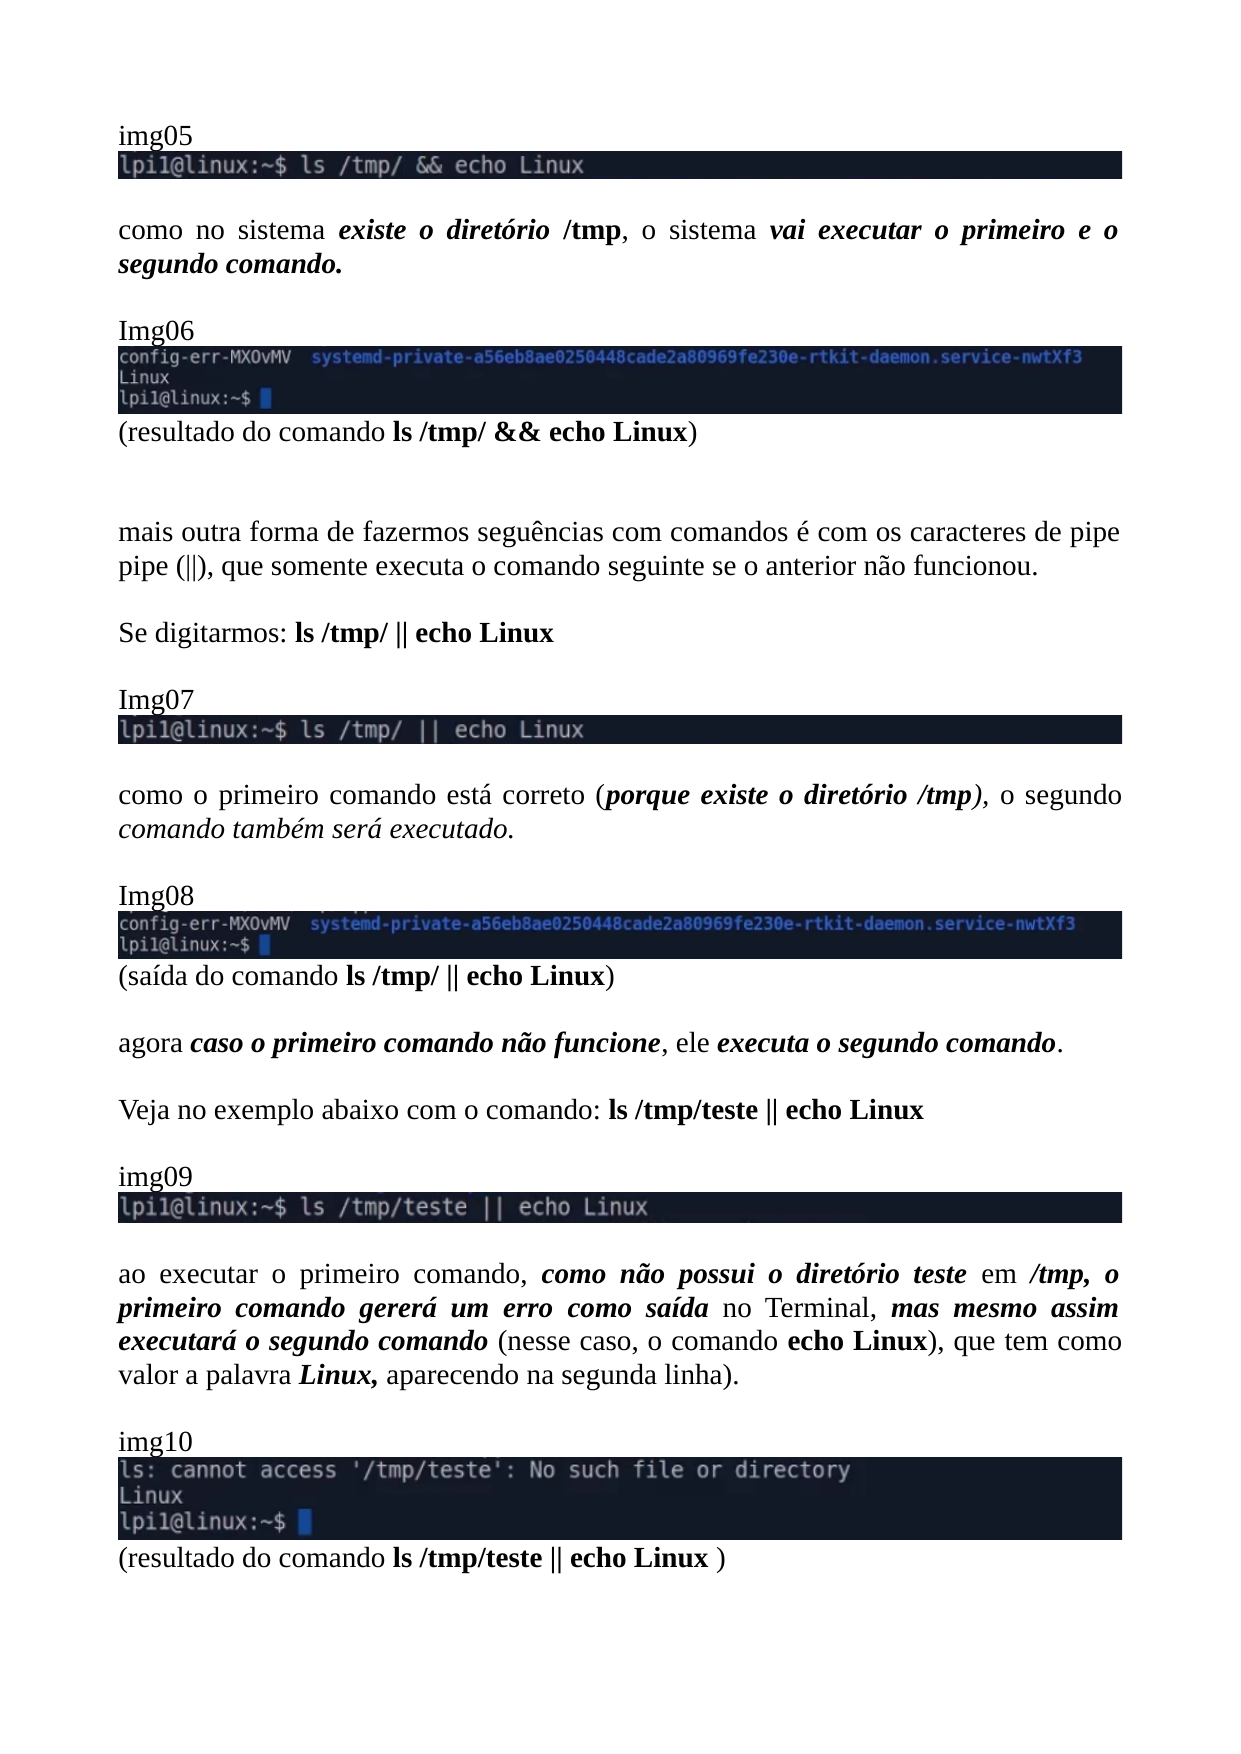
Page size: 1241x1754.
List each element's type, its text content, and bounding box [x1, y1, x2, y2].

text (resultado do comando ls /tmp/ && echo Linux) [118, 414, 1122, 447]
text mais outra forma de fazermos seguências com comandos é com os caracteres de pipe pipe (||), que somente executa o comando seguinte se o anterior não funcionou. [118, 514, 1122, 581]
picture [118, 151, 1123, 179]
text (resultado do comando ls /tmp/teste || echo Linux ) [118, 1540, 1122, 1573]
text Img08 [118, 878, 1122, 911]
picture [118, 1457, 1123, 1540]
picture [118, 715, 1123, 744]
text Img07 [118, 682, 1122, 715]
picture [118, 1192, 1123, 1223]
text como o primeiro comando está correto (porque existe o diretório /tmp), o segundo comando também será executado. [118, 777, 1122, 844]
text (saída do comando ls /tmp/ || echo Linux) [118, 959, 1122, 992]
text ao executar o primeiro comando, como não possui o diretório teste em /tmp, o primeiro comando gererá um erro como saída no Terminal, mas mesmo assim executará o segundo comando (nesse caso, o comando echo Linux), que tem como valor a palavra Linux, aparecendo na segunda linha). [118, 1256, 1122, 1390]
text img09 [118, 1159, 1122, 1192]
picture [118, 346, 1123, 414]
text Se digitarmos: ls /tmp/ || echo Linux [118, 615, 1122, 648]
text img10 [118, 1424, 1122, 1457]
text img05 [118, 118, 1122, 151]
text agora caso o primeiro comando não funcione, ele executa o segundo comando. [118, 1025, 1122, 1059]
text Veja no exemplo abaixo com o comando: ls /tmp/teste || echo Linux [118, 1092, 1122, 1126]
text como no sistema existe o diretório /tmp, o sistema vai executar o primeiro e o segundo comando. [118, 212, 1122, 279]
text Img06 [118, 313, 1122, 346]
picture [118, 911, 1123, 959]
